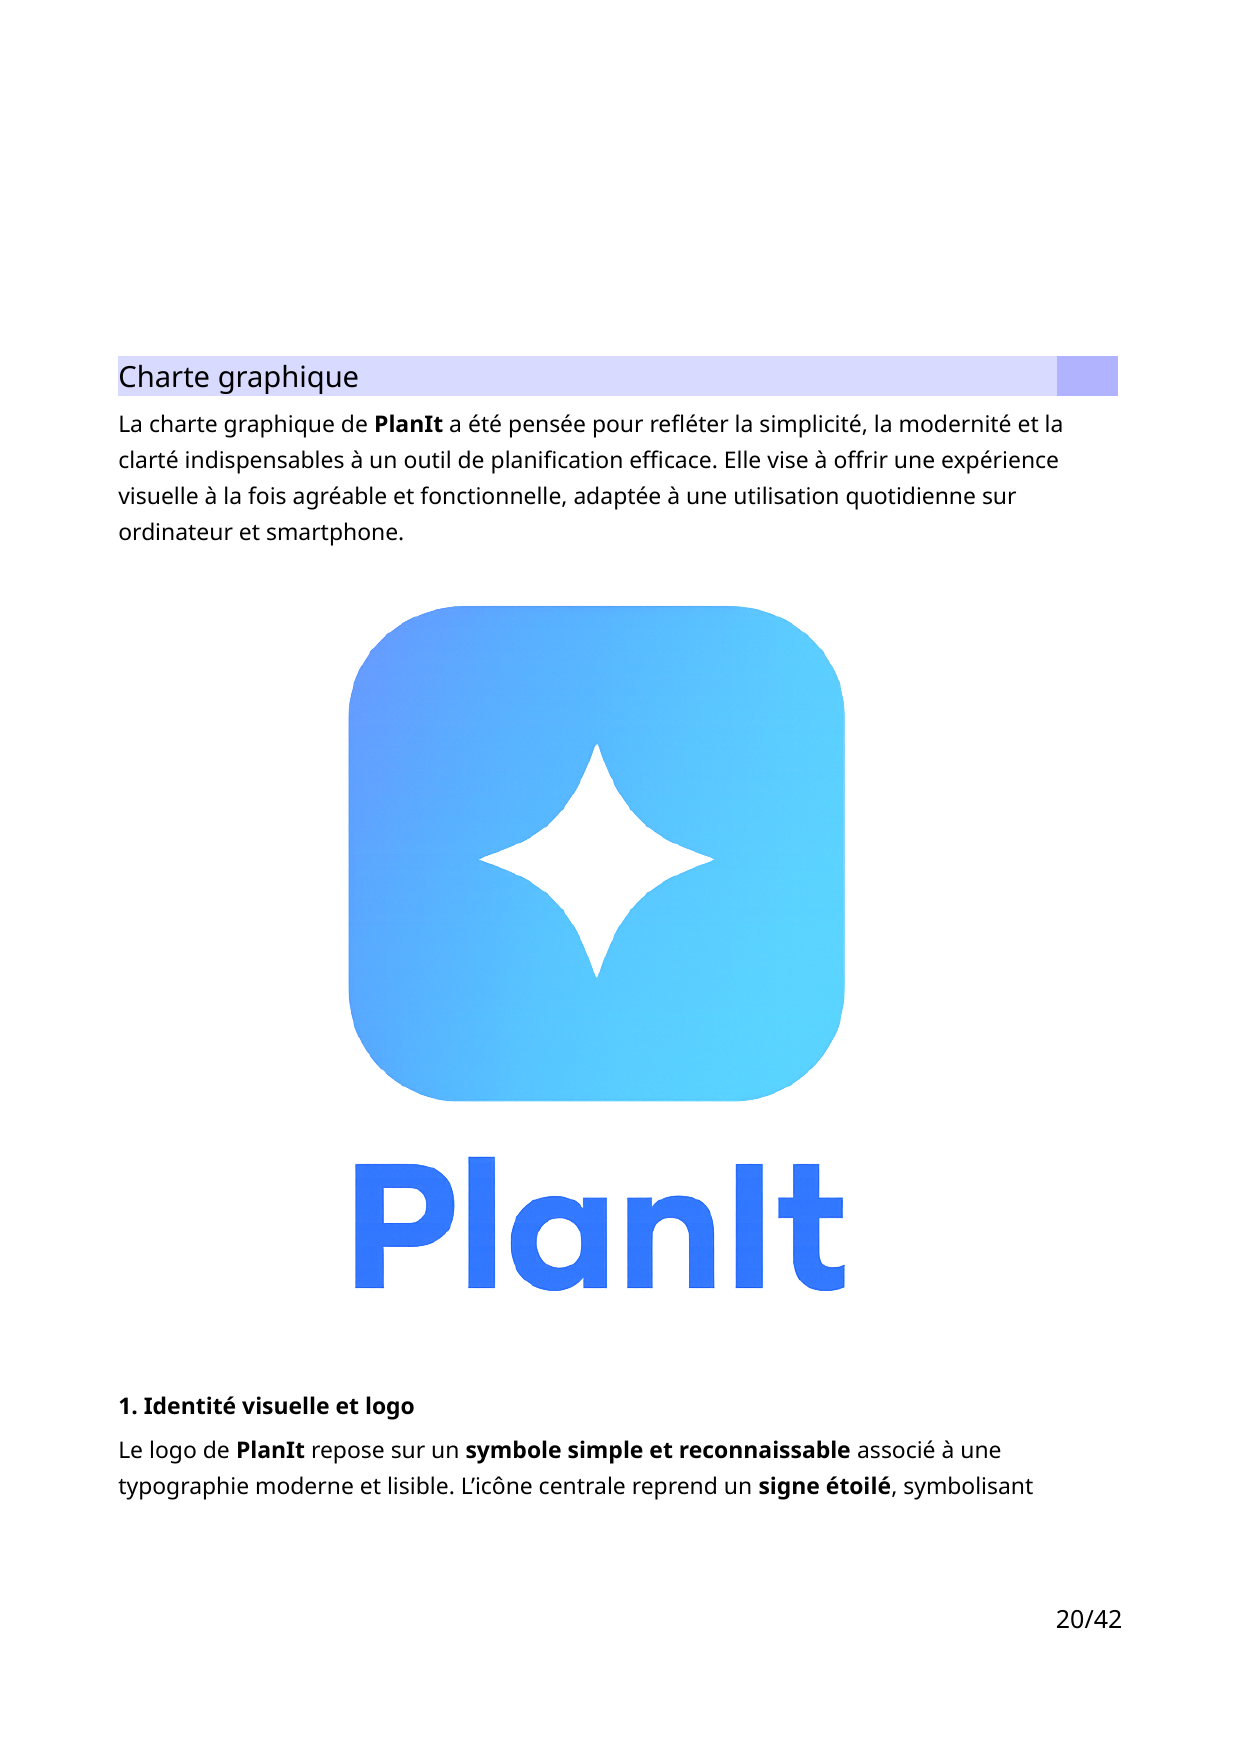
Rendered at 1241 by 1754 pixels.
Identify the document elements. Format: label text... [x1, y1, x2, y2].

subtitle Charte graphique [118, 356, 1122, 396]
text Le logo de PlanIt repose sur un symbole simple et reconnaissable associé à une typographie moderne et lisible. L’icône centrale reprend un signe étoilé, symbolisant [118, 1434, 1122, 1501]
picture [288, 568, 906, 1329]
subtitle 1. Identité visuelle et logo [118, 1390, 1122, 1422]
text La charte graphique de PlanIt a été pensée pour refléter la simplicité, la modernité et la clarté indispensables à un outil de planification efficace. Elle vise à offrir une expérience visuelle à la fois agréable et fonctionnelle, adaptée à une utilisation quotidienne sur ordinateur et smartphone. [118, 408, 1122, 547]
